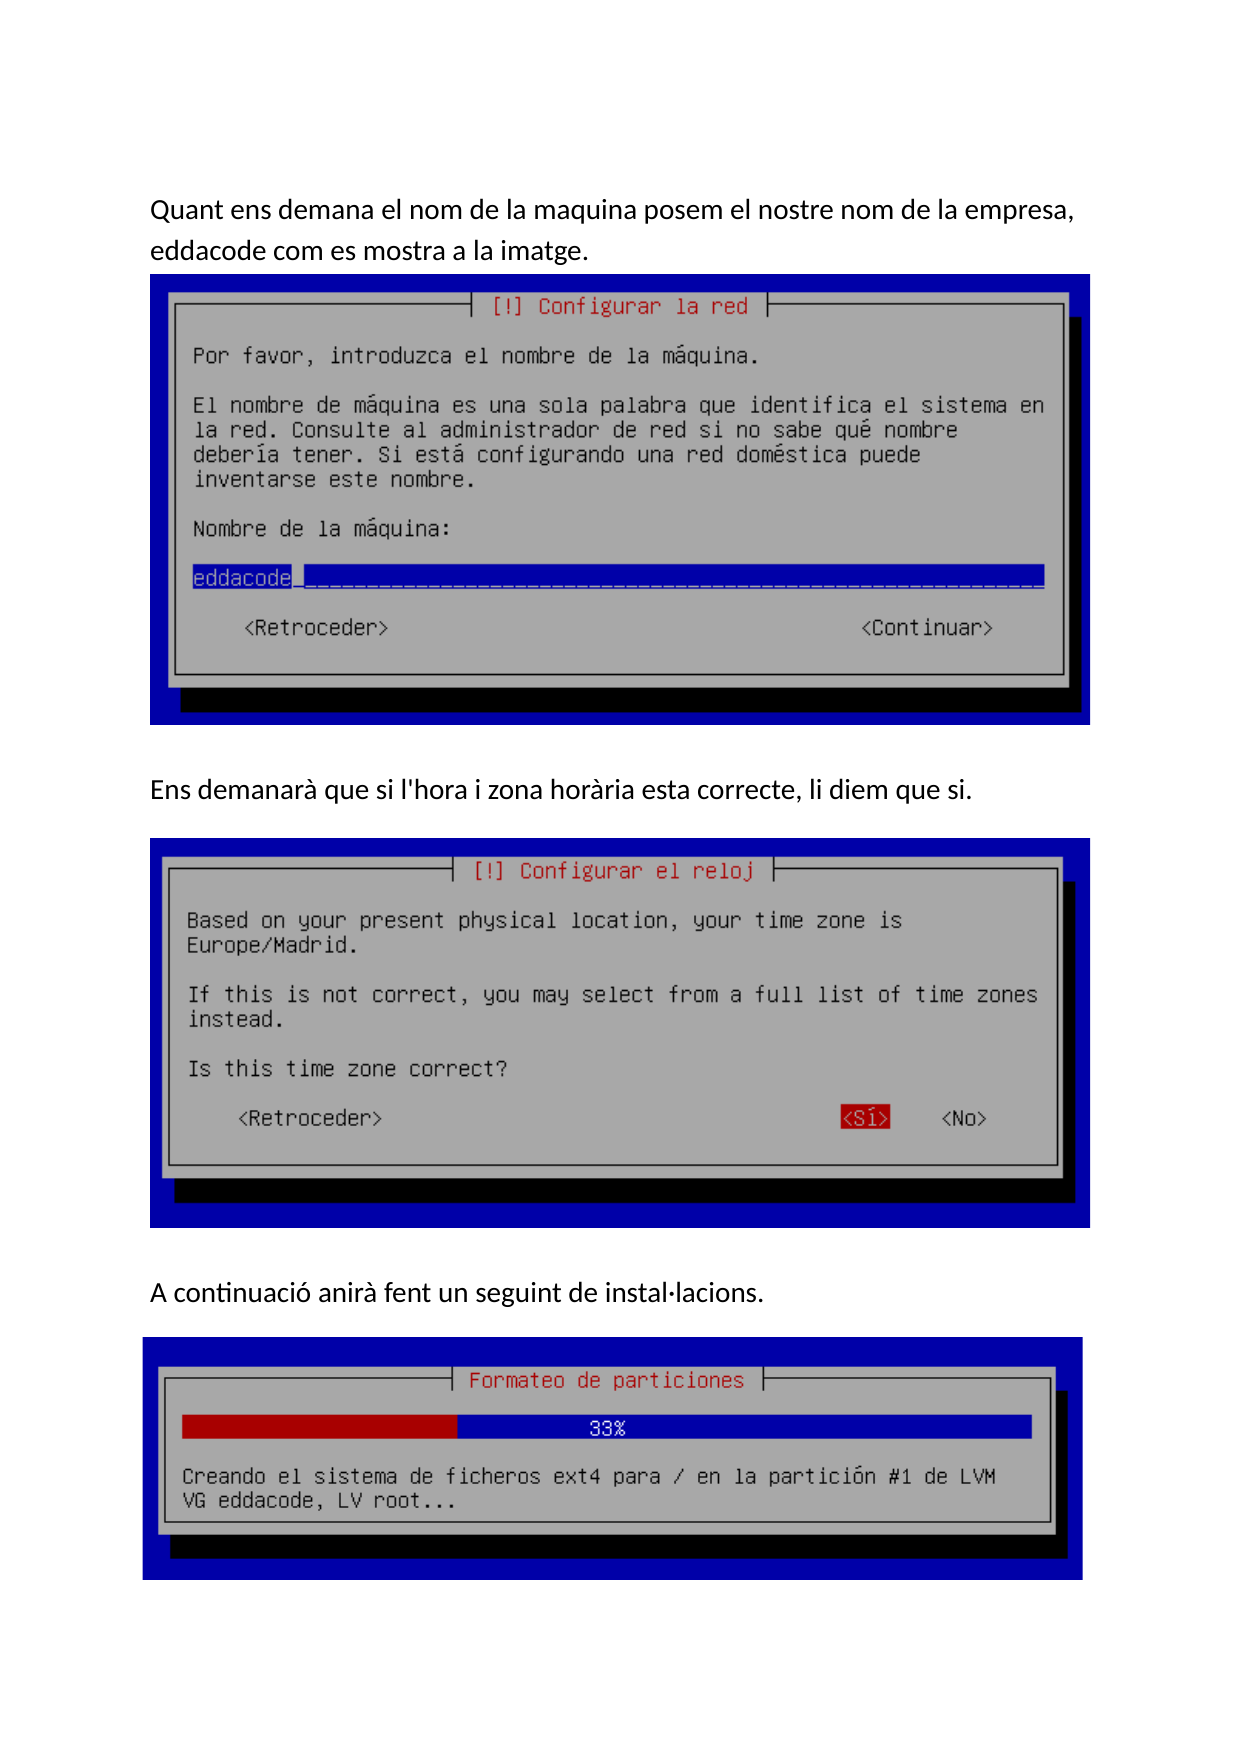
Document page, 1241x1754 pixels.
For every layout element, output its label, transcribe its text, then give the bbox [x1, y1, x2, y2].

picture [150, 274, 1091, 725]
picture [142, 1337, 1083, 1580]
picture [150, 838, 1091, 1228]
text Ens demanarà que si l'hora i zona horària esta correcte, li diem que si. [150, 771, 1090, 807]
text A continuació anirà fent un seguint de instal·lacions. [150, 1274, 1090, 1310]
text Quant ens demana el nom de la maquina posem el nostre nom de la empresa, eddacode com es mostra a la imatge. [150, 191, 1090, 267]
